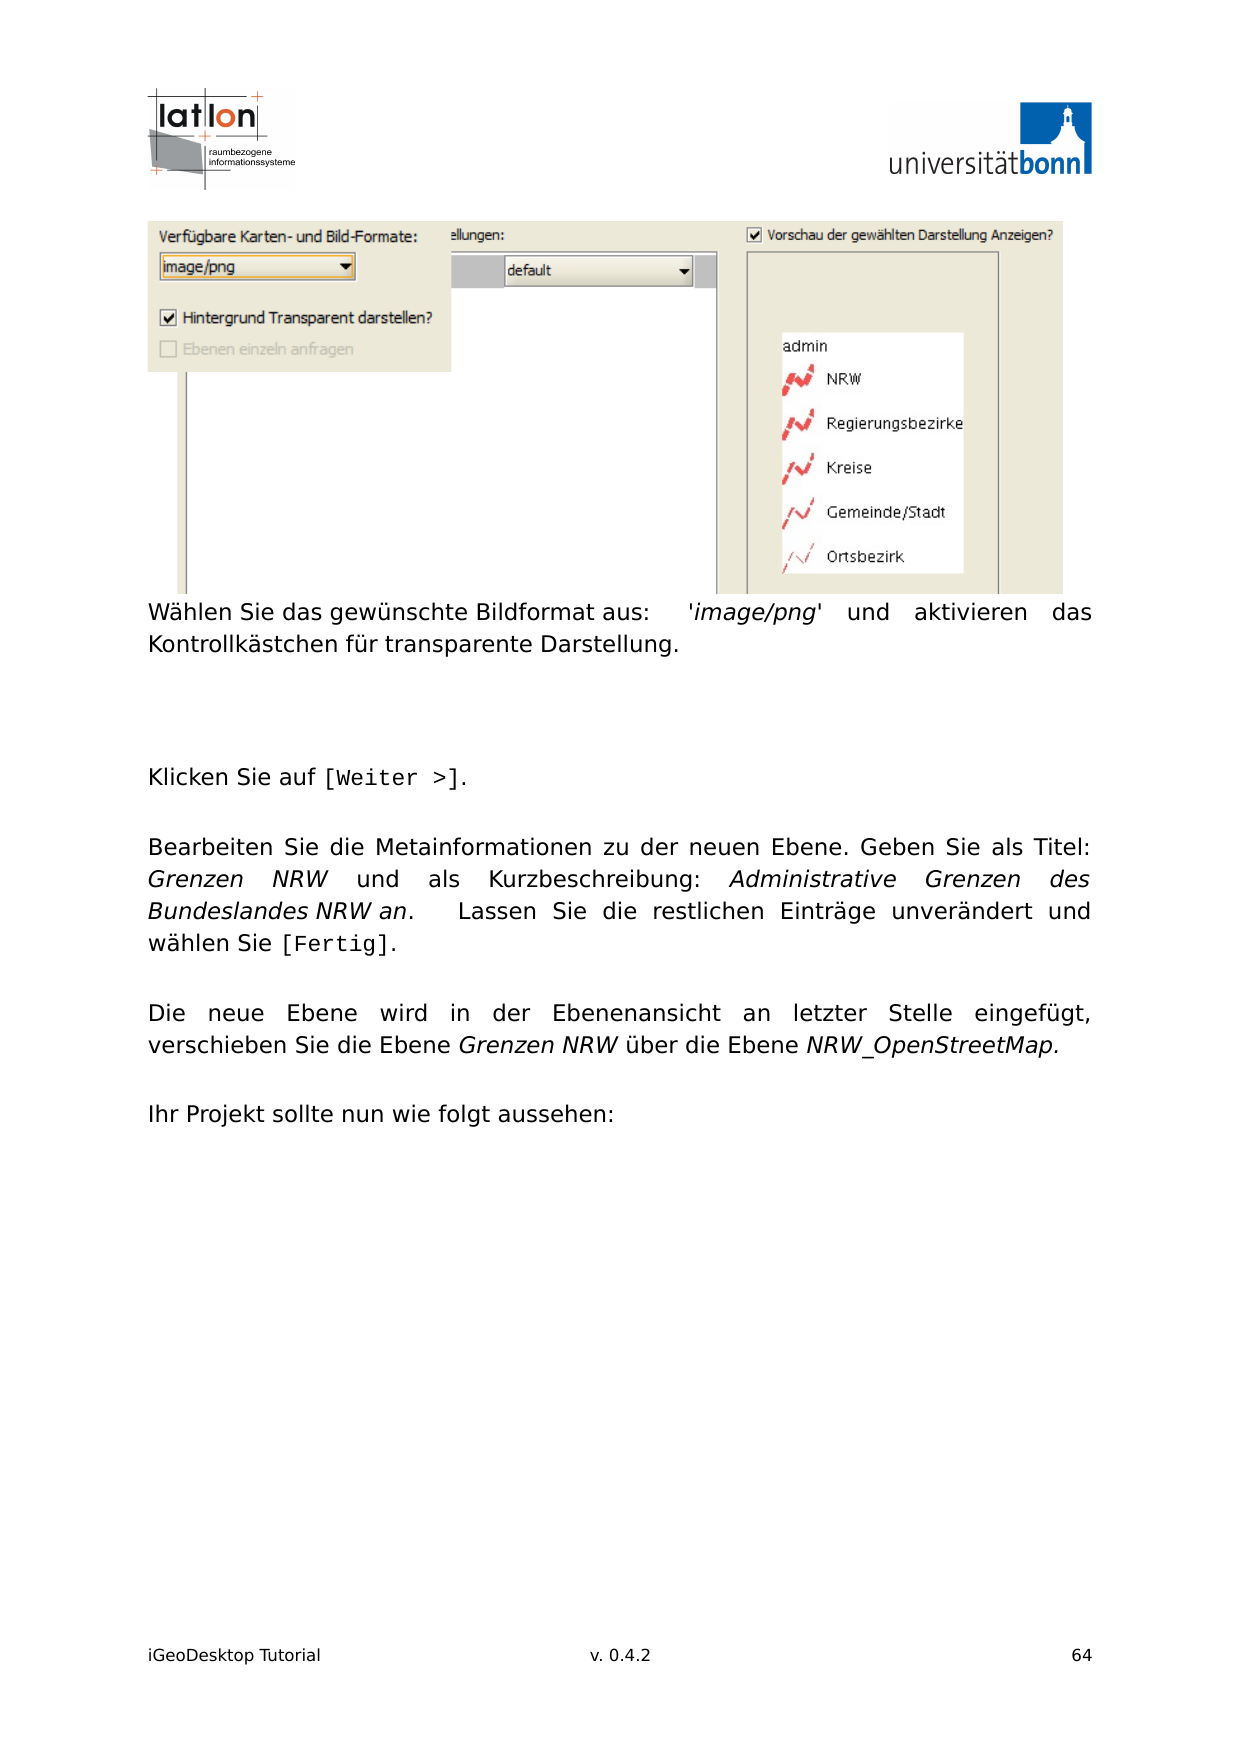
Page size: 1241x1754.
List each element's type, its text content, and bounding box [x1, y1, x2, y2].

text Bearbeiten Sie die Metainformationen zu der neuen Ebene. Geben Sie als Titel: Grenzen NRW und als Kurzbeschreibung: Administrative Grenzen des Bundeslandes NRW an. Lassen Sie die restlichen Einträge unverändert und wählen Sie [Fertig]. [148, 834, 1092, 958]
text Wählen Sie das gewünschte Bildformat aus: 'image/png' und aktivieren das Kontrollkästchen für transparente Darstellung. [148, 221, 1092, 690]
text Die neue Ebene wird in der Ebenenansicht an letzter Stelle eingefügt, verschieben Sie die Ebene Grenzen NRW über die Ebene NRW_OpenStreetMap. [148, 1001, 1092, 1059]
picture [147, 88, 295, 190]
picture [147, 221, 1063, 594]
picture [889, 102, 1093, 174]
text Ihr Projekt sollte nun wie folgt aussehen: [148, 1101, 1092, 1160]
text Klicken Sie auf [Weiter >]. [148, 732, 1092, 792]
